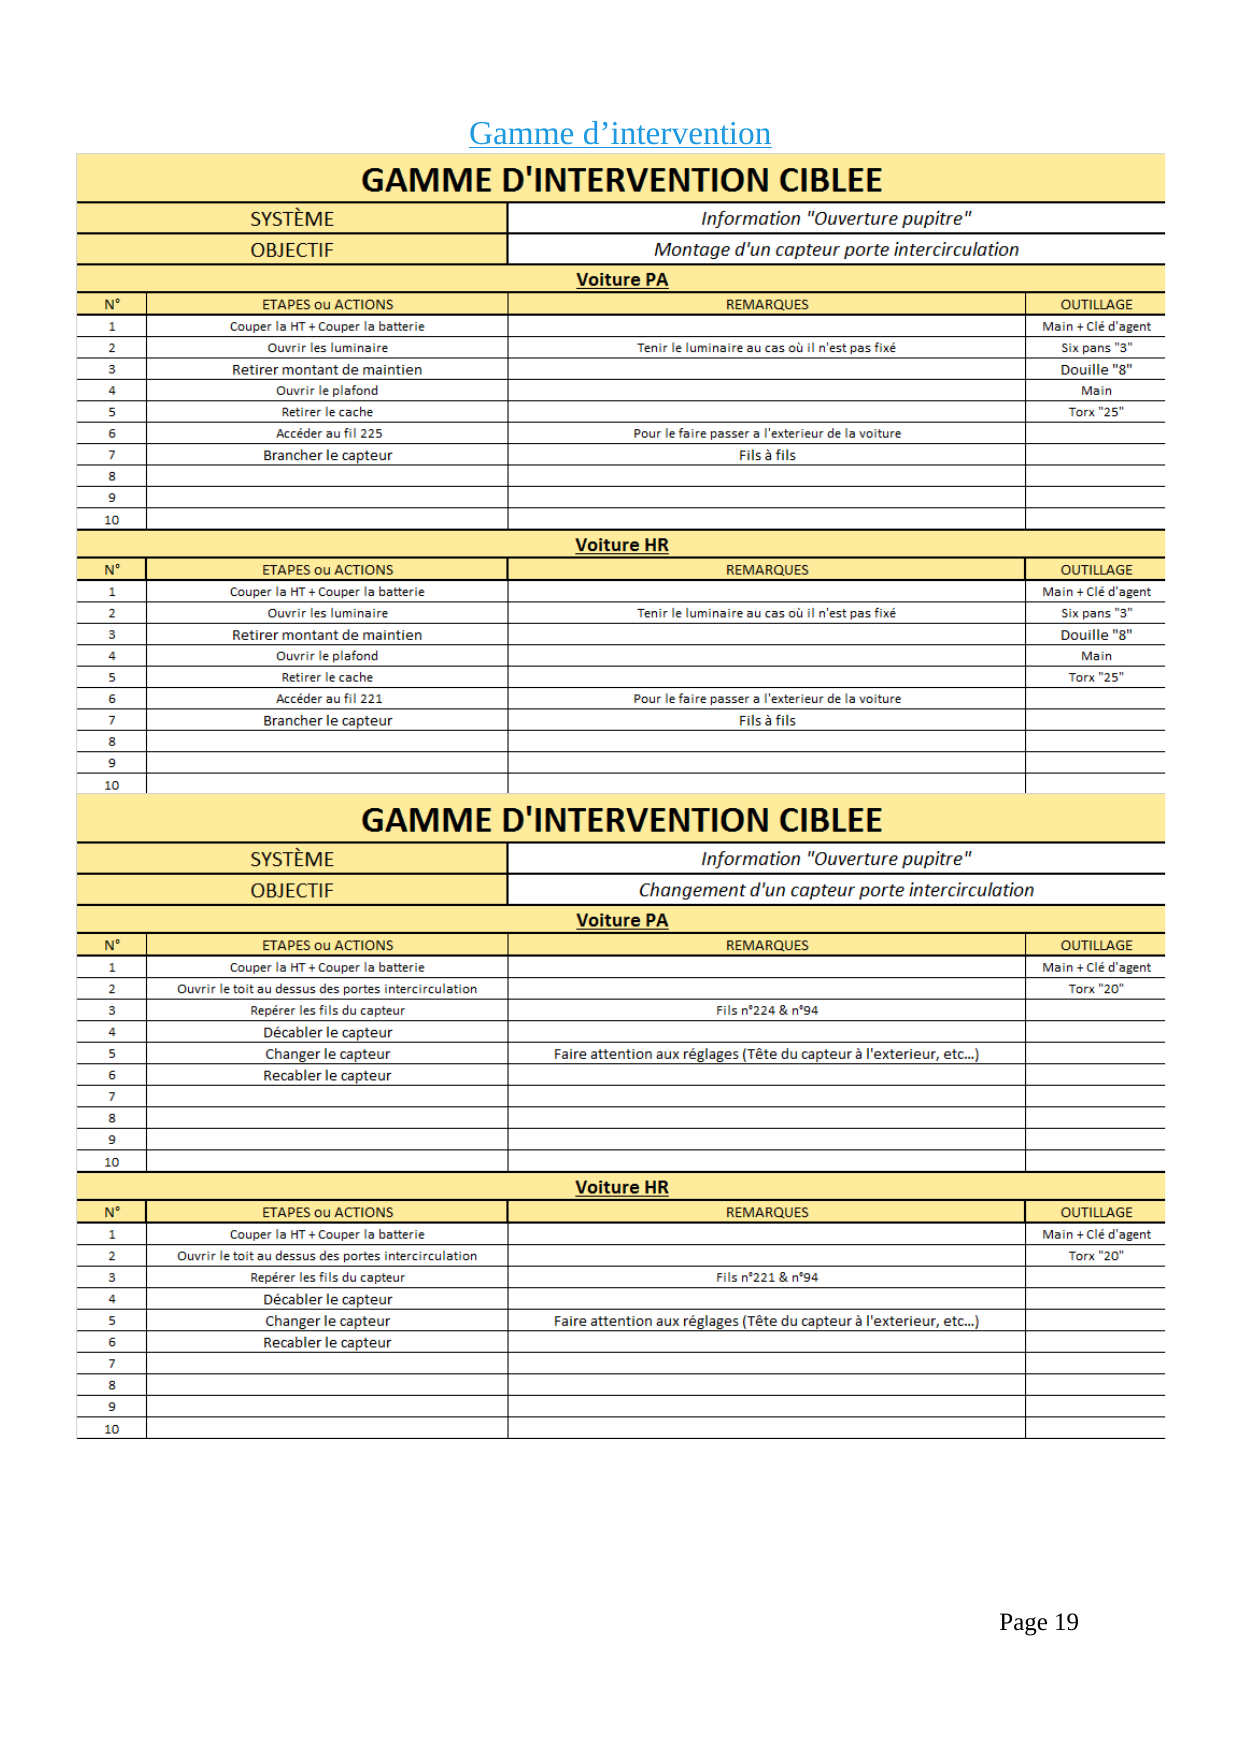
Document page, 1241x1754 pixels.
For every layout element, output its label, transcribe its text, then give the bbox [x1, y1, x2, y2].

text Gamme d’intervention [75, 113, 1165, 151]
